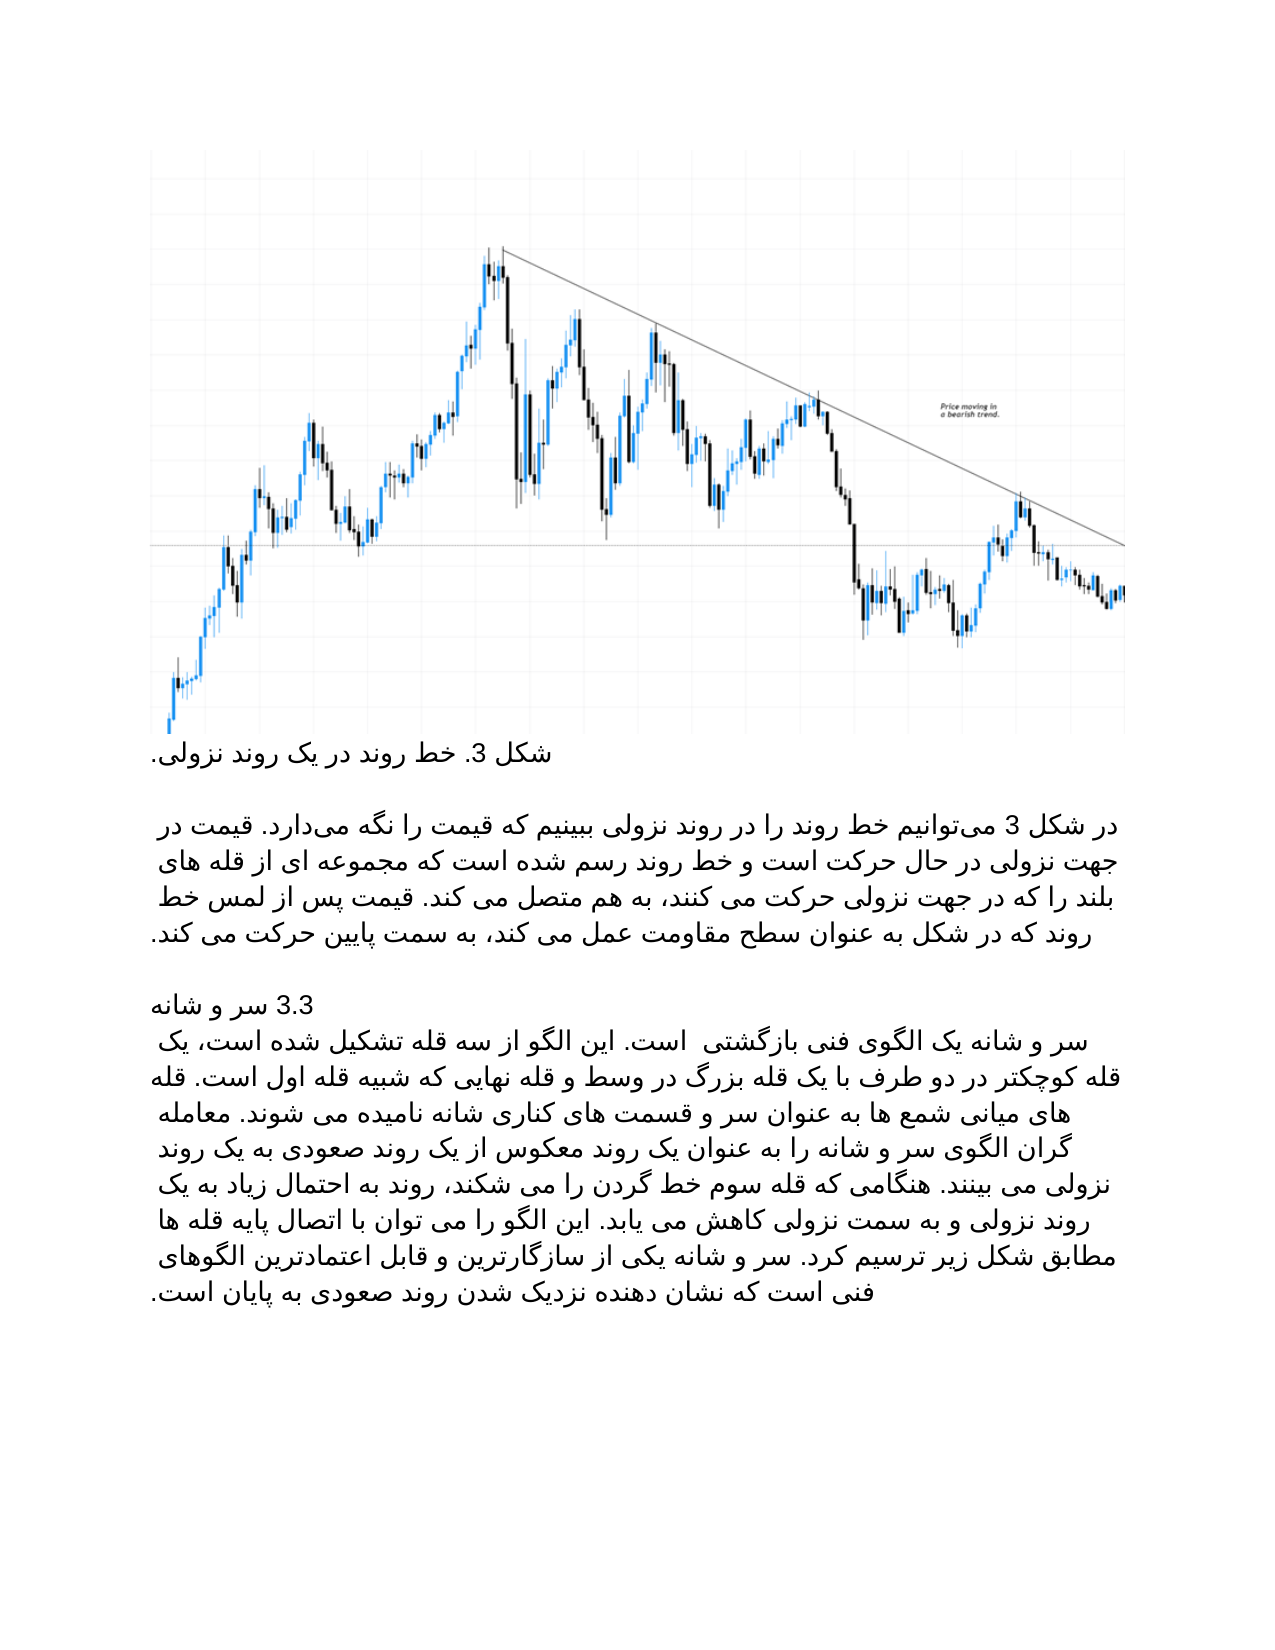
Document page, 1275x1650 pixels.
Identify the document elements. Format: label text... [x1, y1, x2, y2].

text در شکل 3 می‌توانیم خط روند را در روند نزولی ببینیم که قیمت را نگه می‌دارد. قیمت در جهت نزولی در حال حرکت است و خط روند رسم شده است که مجموعه ای از قله های بلند را که در جهت نزولی حرکت می کنند، به هم متصل می کند. قیمت پس از لمس خط روند که در شکل به عنوان سطح مقاومت عمل می کند، به سمت پایین حرکت می کند. [150, 809, 1125, 948]
text سر و شانه یک الگوی فنی بازگشتی است. این الگو از سه قله تشکیل شده است، یک قله کوچکتر در دو طرف با یک قله بزرگ در وسط و قله نهایی که شبیه قله اول است. قله های میانی شمع ها به عنوان سر و قسمت های کناری شانه نامیده می شوند. معامله گران الگوی سر و شانه را به عنوان یک روند معکوس از یک روند صعودی به یک روند نزولی می بینند. هنگامی که قله سوم خط گردن را می شکند، روند به احتمال زیاد به یک روند نزولی و به سمت نزولی کاهش می یابد. این الگو را می توان با اتصال پایه قله ها مطابق شکل زیر ترسیم کرد. سر و شانه یکی از سازگارترین و قابل اعتمادترین الگوهای فنی است که نشان دهنده نزدیک شدن روند صعودی به پایان است. [150, 1025, 1125, 1307]
text 3.3 سر و شانه [150, 989, 1125, 1020]
text شکل 3. خط روند در یک روند نزولی. [150, 737, 1125, 768]
